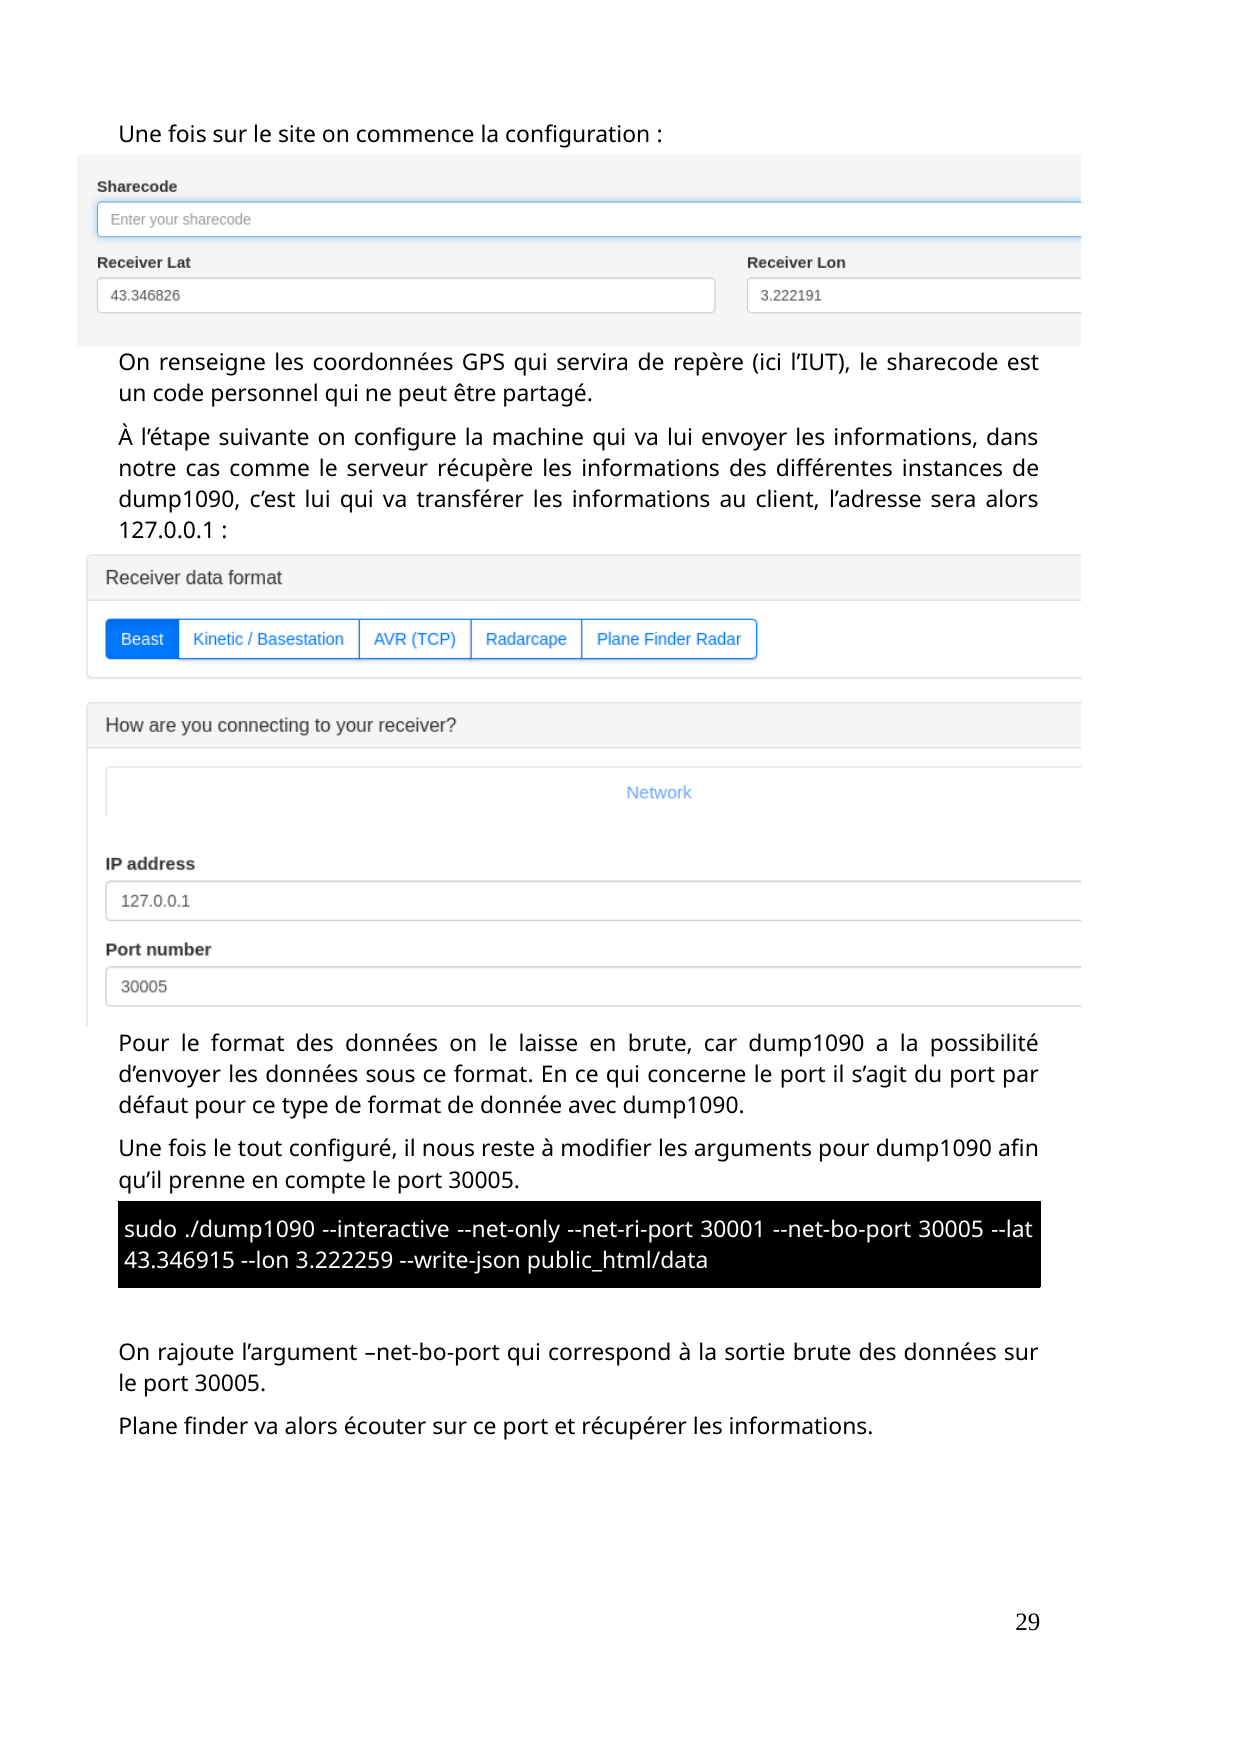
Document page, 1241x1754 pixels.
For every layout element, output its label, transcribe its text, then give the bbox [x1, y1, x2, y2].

text À l’étape suivante on configure la machine qui va lui envoyer les informations, dans notre cas comme le serveur récupère les informations des différentes instances de dump1090, c’est lui qui va transférer les informations au client, l’adresse sera alors 127.0.0.1 : [118, 421, 1040, 546]
text Plane finder va alors écouter sur ce port et récupérer les informations. [118, 1410, 1040, 1441]
picture [77, 155, 1082, 347]
text On renseigne les coordonnées GPS qui servira de repère (ici l’IUT), le sharecode est un code personnel qui ne peut être partagé. [118, 347, 1040, 409]
text Une fois le tout configuré, il nous reste à modifier les arguments pour dump1090 afin qu’il prenne en compte le port 30005. [118, 1132, 1040, 1195]
table_header sudo ./dump1090 --interactive --net-only --net-ri-port 30001 --net-bo-port 30005 --lat 43.346915 --lon 3.222259 --write-json public_html/data [119, 1202, 1040, 1287]
text Pour le format des données on le laisse en brute, car dump1090 a la possibilité d’envoyer les données sous ce format. En ce qui concerne le port il s’agit du port par défaut pour ce type de format de donnée avec dump1090. [118, 1027, 1040, 1120]
text Une fois sur le site on commence la configuration : [118, 118, 1040, 149]
picture [77, 551, 1082, 1027]
text On rajoute l’argument –net-bo-port qui correspond à la sortie brute des données sur le port 30005. [118, 1336, 1040, 1398]
